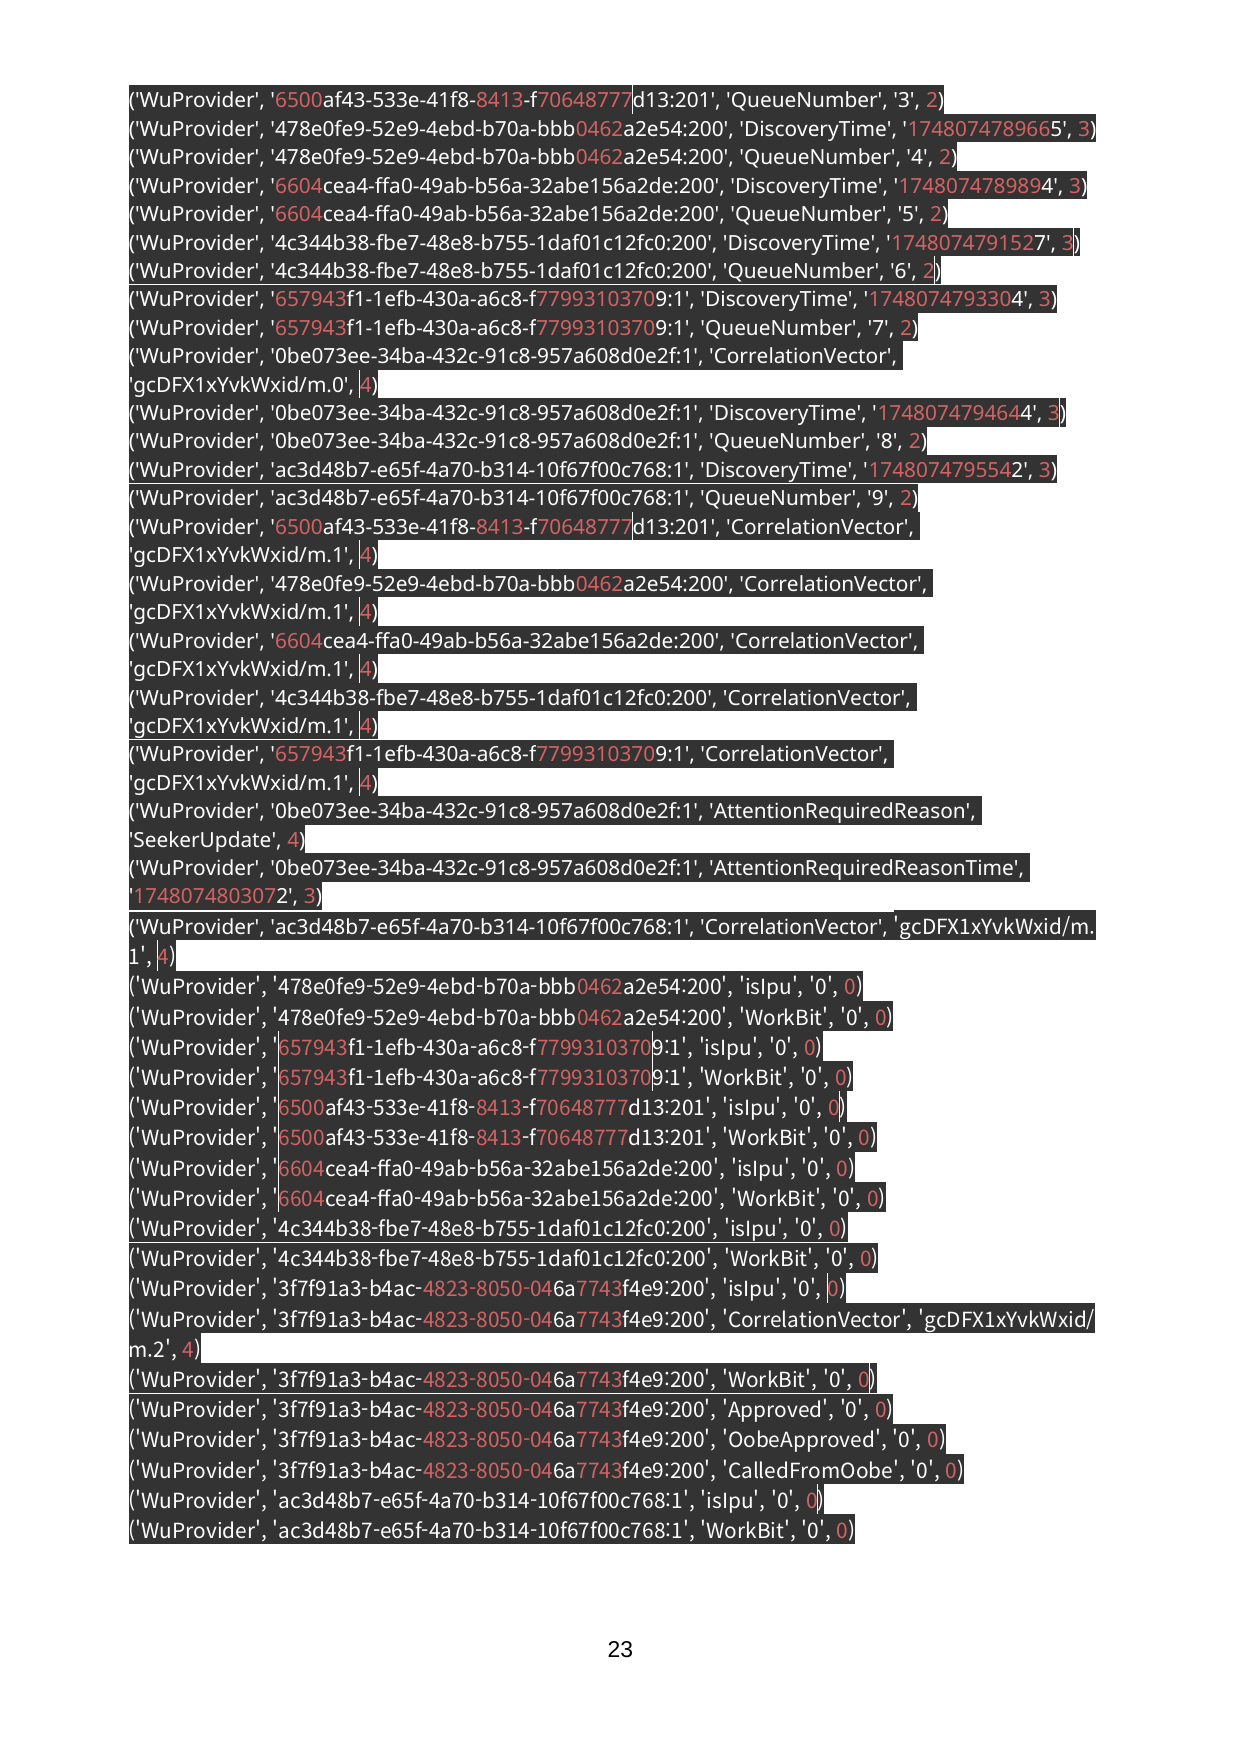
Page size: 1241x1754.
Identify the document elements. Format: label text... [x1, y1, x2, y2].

table_header ('WuProvider', '6500af43-533e-41f8-8413-f70648777d13:201', 'QueueNumber', '3', 2) ('WuProvider', '478e0fe9-52e9-4ebd-b70a-bbb0462a2e54:200', 'DiscoveryTime', '1748074789665', 3) ('WuProvider', '478e0fe9-52e9-4ebd-b70a-bbb0462a2e54:200', 'QueueNumber', '4', 2) ('WuProvider', '6604cea4-ffa0-49ab-b56a-32abe156a2de:200', 'DiscoveryTime', '1748074789894', 3) ('WuProvider', '6604cea4-ffa0-49ab-b56a-32abe156a2de:200', 'QueueNumber', '5', 2) ('WuProvider', '4c344b38-fbe7-48e8-b755-1daf01c12fc0:200', 'DiscoveryTime', '1748074791527', 3) ('WuProvider', '4c344b38-fbe7-48e8-b755-1daf01c12fc0:200', 'QueueNumber', '6', 2) ('WuProvider', '657943f1-1efb-430a-a6c8-f77993103709:1', 'DiscoveryTime', '1748074793304', 3) ('WuProvider', '657943f1-1efb-430a-a6c8-f77993103709:1', 'QueueNumber', '7', 2) ('WuProvider', '0be073ee-34ba-432c-91c8-957a608d0e2f:1', 'CorrelationVector', 'gcDFX1xYvkWxid/m.0', 4) ('WuProvider', '0be073ee-34ba-432c-91c8-957a608d0e2f:1', 'DiscoveryTime', '1748074794644', 3) ('WuProvider', '0be073ee-34ba-432c-91c8-957a608d0e2f:1', 'QueueNumber', '8', 2) ('WuProvider', 'ac3d48b7-e65f-4a70-b314-10f67f00c768:1', 'DiscoveryTime', '1748074795542', 3) ('WuProvider', 'ac3d48b7-e65f-4a70-b314-10f67f00c768:1', 'QueueNumber', '9', 2) ('WuProvider', '6500af43-533e-41f8-8413-f70648777d13:201', 'CorrelationVector', 'gcDFX1xYvkWxid/m.1', 4) ('WuProvider', '478e0fe9-52e9-4ebd-b70a-bbb0462a2e54:200', 'CorrelationVector', 'gcDFX1xYvkWxid/m.1', 4) ('WuProvider', '6604cea4-ffa0-49ab-b56a-32abe156a2de:200', 'CorrelationVector', 'gcDFX1xYvkWxid/m.1', 4) ('WuProvider', '4c344b38-fbe7-48e8-b755-1daf01c12fc0:200', 'CorrelationVector', 'gcDFX1xYvkWxid/m.1', 4) ('WuProvider', '657943f1-1efb-430a-a6c8-f77993103709:1', 'CorrelationVector', 'gcDFX1xYvkWxid/m.1', 4) ('WuProvider', '0be073ee-34ba-432c-91c8-957a608d0e2f:1', 'AttentionRequiredReason', 'SeekerUpdate', 4) ('WuProvider', '0be073ee-34ba-432c-91c8-957a608d0e2f:1', 'AttentionRequiredReasonTime', '1748074803072', 3) ('WuProvider', 'ac3d48b7-e65f-4a70-b314-10f67f00c768:1', 'CorrelationVector', 'gcDFX1xYvkWxid/m.1', 4) ('WuProvider', '478e0fe9-52e9-4ebd-b70a-bbb0462a2e54:200', 'isIpu', '0', 0) ('WuProvider', '478e0fe9-52e9-4ebd-b70a-bbb0462a2e54:200', 'WorkBit', '0', 0) ('WuProvider', '657943f1-1efb-430a-a6c8-f77993103709:1', 'isIpu', '0', 0) ('WuProvider', '657943f1-1efb-430a-a6c8-f77993103709:1', 'WorkBit', '0', 0) ('WuProvider', '6500af43-533e-41f8-8413-f70648777d13:201', 'isIpu', '0', 0) ('WuProvider', '6500af43-533e-41f8-8413-f70648777d13:201', 'WorkBit', '0', 0) ('WuProvider', '6604cea4-ffa0-49ab-b56a-32abe156a2de:200', 'isIpu', '0', 0) ('WuProvider', '6604cea4-ffa0-49ab-b56a-32abe156a2de:200', 'WorkBit', '0', 0) ('WuProvider', '4c344b38-fbe7-48e8-b755-1daf01c12fc0:200', 'isIpu', '0', 0) ('WuProvider', '4c344b38-fbe7-48e8-b755-1daf01c12fc0:200', 'WorkBit', '0', 0) ('WuProvider', '3f7f91a3-b4ac-4823-8050-046a7743f4e9:200', 'isIpu', '0', 0) ('WuProvider', '3f7f91a3-b4ac-4823-8050-046a7743f4e9:200', 'CorrelationVector', 'gcDFX1xYvkWxid/m.2', 4) ('WuProvider', '3f7f91a3-b4ac-4823-8050-046a7743f4e9:200', 'WorkBit', '0', 0) ('WuProvider', '3f7f91a3-b4ac-4823-8050-046a7743f4e9:200', 'Approved', '0', 0) ('WuProvider', '3f7f91a3-b4ac-4823-8050-046a7743f4e9:200', 'OobeApproved', '0', 0) ('WuProvider', '3f7f91a3-b4ac-4823-8050-046a7743f4e9:200', 'CalledFromOobe', '0', 0) ('WuProvider', 'ac3d48b7-e65f-4a70-b314-10f67f00c768:1', 'isIpu', '0', 0) ('WuProvider', 'ac3d48b7-e65f-4a70-b314-10f67f00c768:1', 'WorkBit', '0', 0) [118, 75, 1122, 1555]
